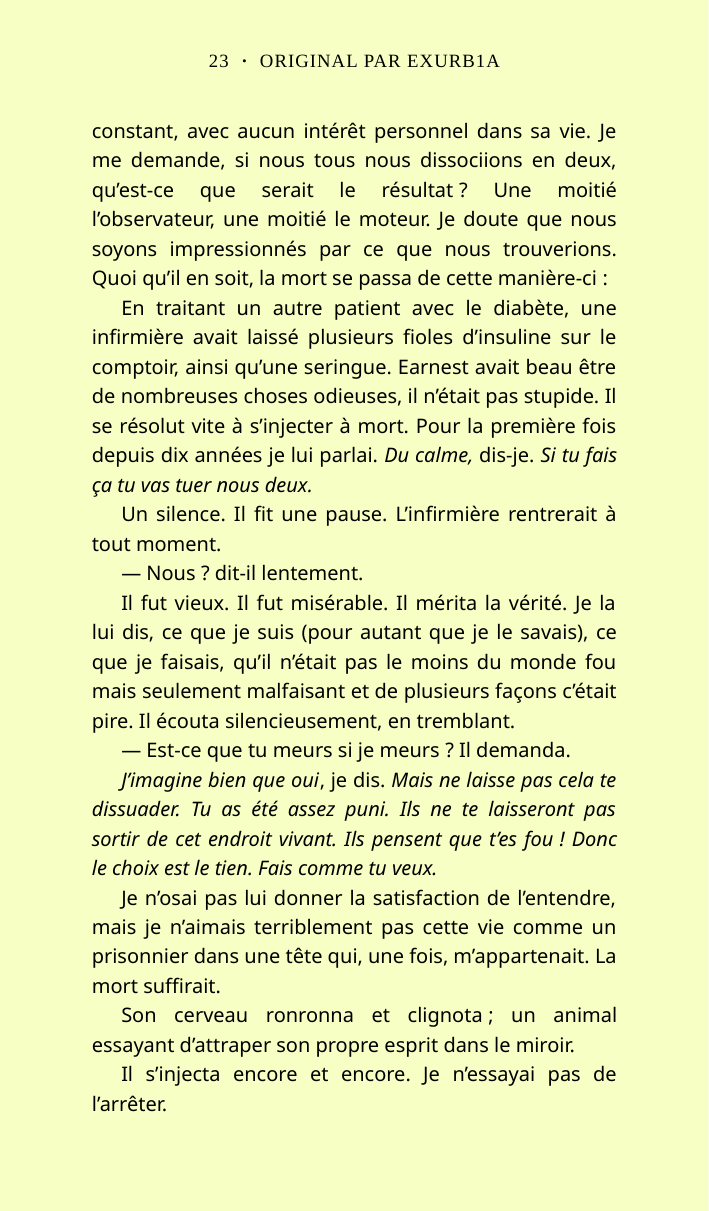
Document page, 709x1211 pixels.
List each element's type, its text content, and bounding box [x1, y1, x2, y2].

text — Nous ? dit-il lentement. [92, 557, 617, 587]
text Son cerveau ronronna et clignota ; un animal essayant d’attraper son propre esprit dans le miroir. [92, 999, 617, 1058]
text Je n’osai pas lui donner la satisfaction de l’entendre, mais je n’aimais terriblement pas cette vie comme un prisonnier dans une tête qui, une fois, m’appartenait. La mort suffirait. [92, 881, 617, 999]
text constant, avec aucun intérêt personnel dans sa vie. Je me demande, si nous tous nous dissociions en deux, qu’est-ce que serait le résultat ? Une moitié l’observateur, une moitié le moteur. Je doute que nous soyons impressionnés par ce que nous trouverions. Quoi qu’il en soit, la mort se passa de cette manière-ci : [92, 115, 617, 292]
text En traitant un autre patient avec le diabète, une infirmière avait laissé plusieurs fioles d’insuline sur le comptoir, ainsi qu’une seringue. Earnest avait beau être de nombreuses choses odieuses, il n’était pas stupide. Il se résolut vite à s’injecter à mort. Pour la première fois depuis dix années je lui parlai. Du calme, dis-je. Si tu fais ça tu vas tuer nous deux. [92, 292, 617, 498]
text Il fut vieux. Il fut misérable. Il mérita la vérité. Je la lui dis, ce que je suis (pour autant que je le savais), ce que je faisais, qu’il n’était pas le moins du monde fou mais seulement malfaisant et de plusieurs façons c’était pire. Il écouta silencieusement, en tremblant. [92, 587, 617, 734]
text — Est-ce que tu meurs si je meurs ? Il demanda. [92, 734, 617, 763]
text J’imagine bien que oui, je dis. Mais ne laisse pas cela te dissuader. Tu as été assez puni. Ils ne te laisseront pas sortir de cet endroit vivant. Ils pensent que t’es fou ! Donc le choix est le tien. Fais comme tu veux. [92, 763, 617, 881]
text Il s’injecta encore et encore. Je n’essayai pas de l’arrêter. [92, 1058, 617, 1117]
text Un silence. Il fit une pause. L’infirmière rentrerait à tout moment. [92, 498, 617, 557]
